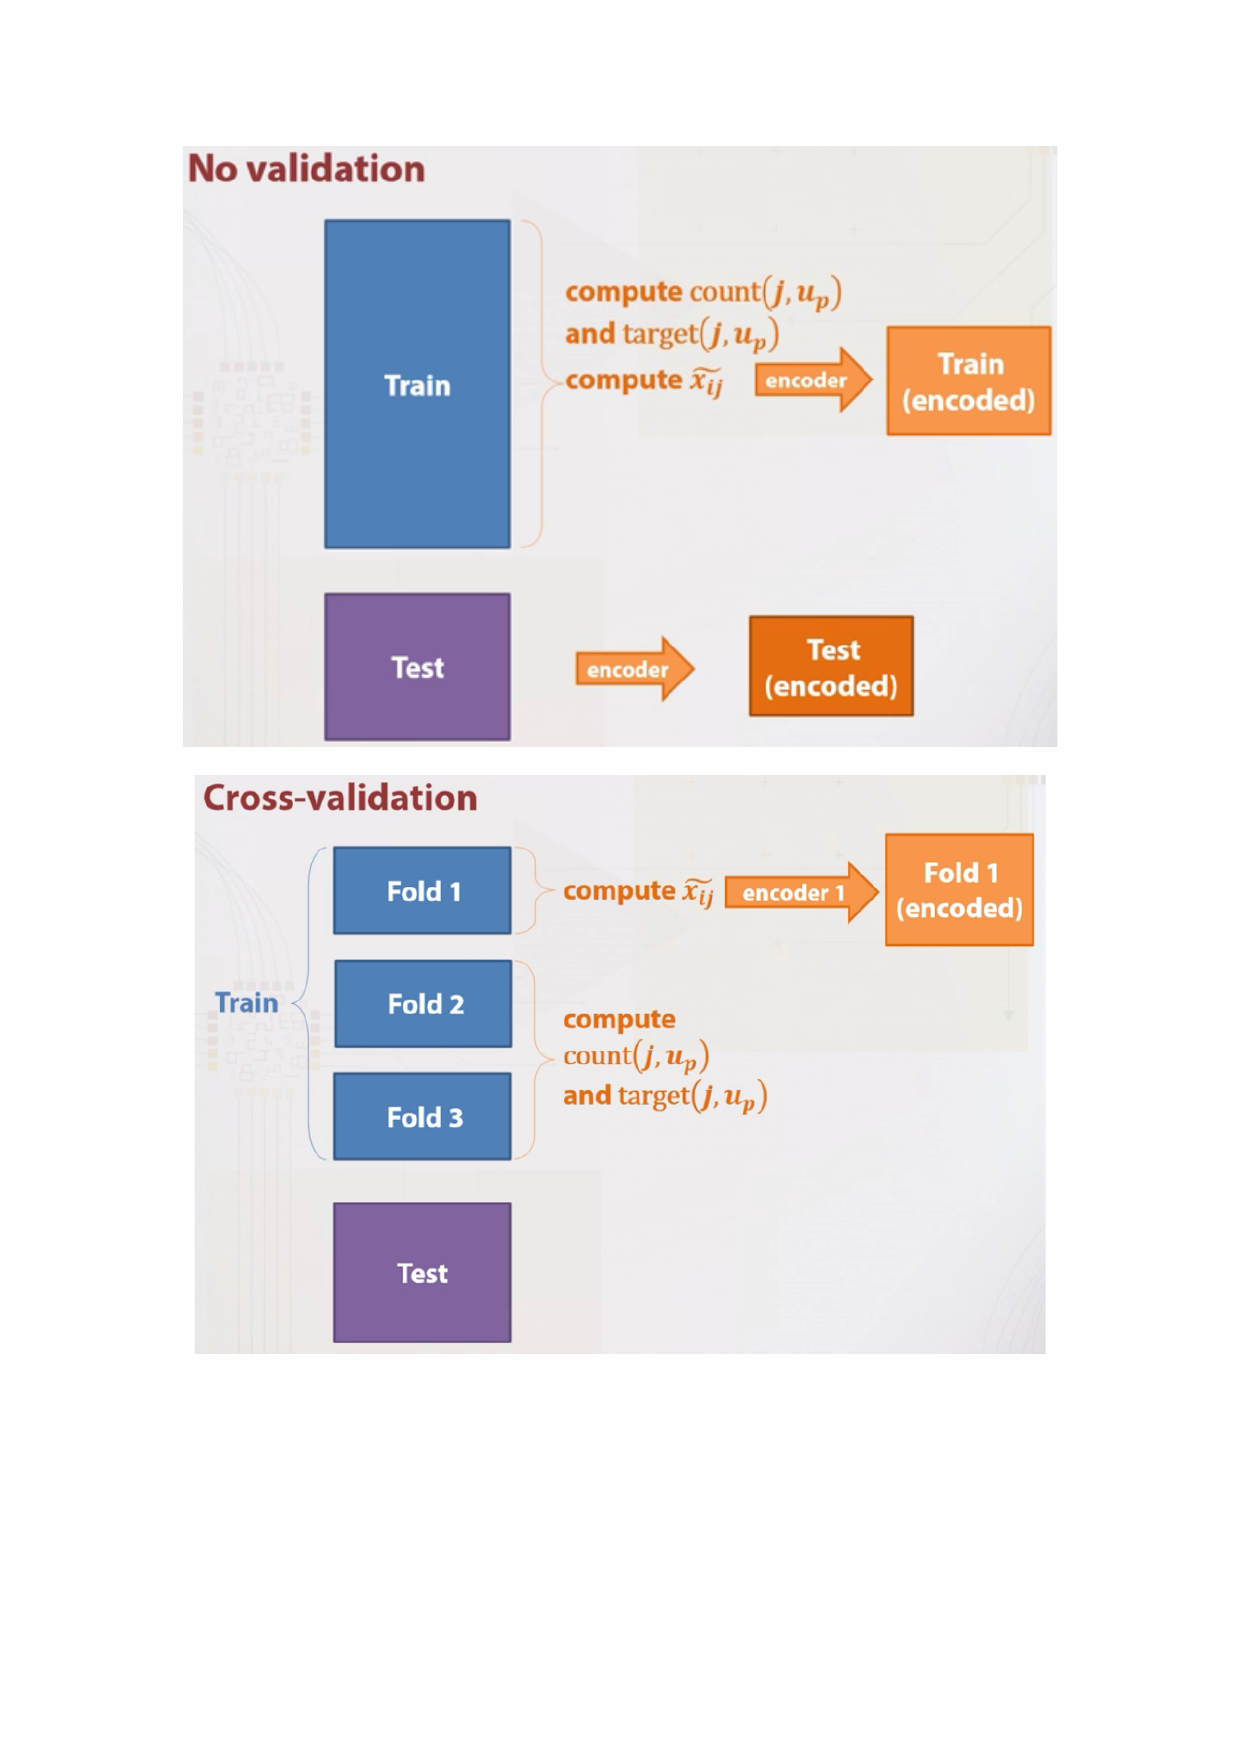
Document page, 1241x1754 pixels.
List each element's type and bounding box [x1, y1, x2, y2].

picture [194, 775, 1046, 1354]
picture [182, 146, 1058, 747]
